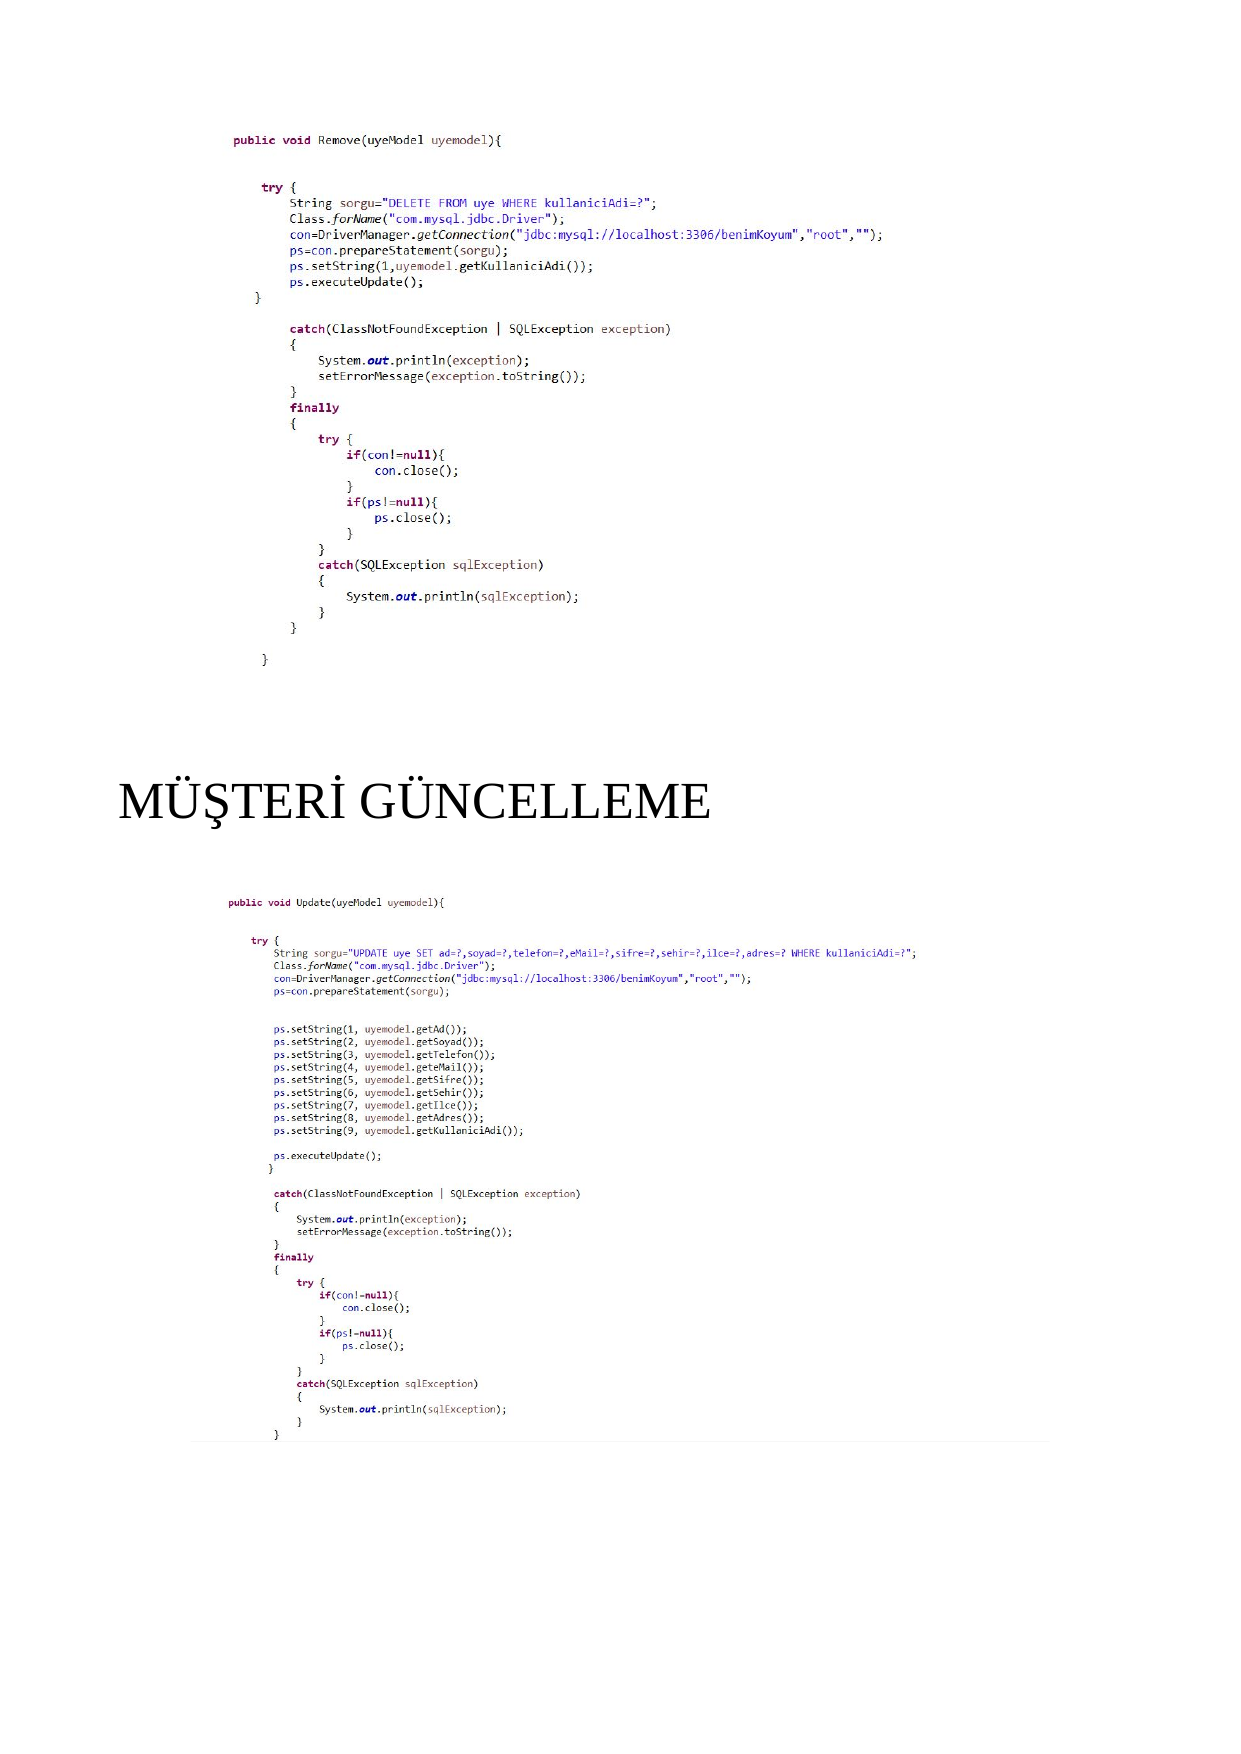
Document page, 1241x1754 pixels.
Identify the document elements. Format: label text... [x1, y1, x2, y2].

text MÜŞTERİ GÜNCELLEME [118, 770, 1122, 830]
picture [190, 889, 1050, 1442]
picture [184, 118, 1057, 711]
